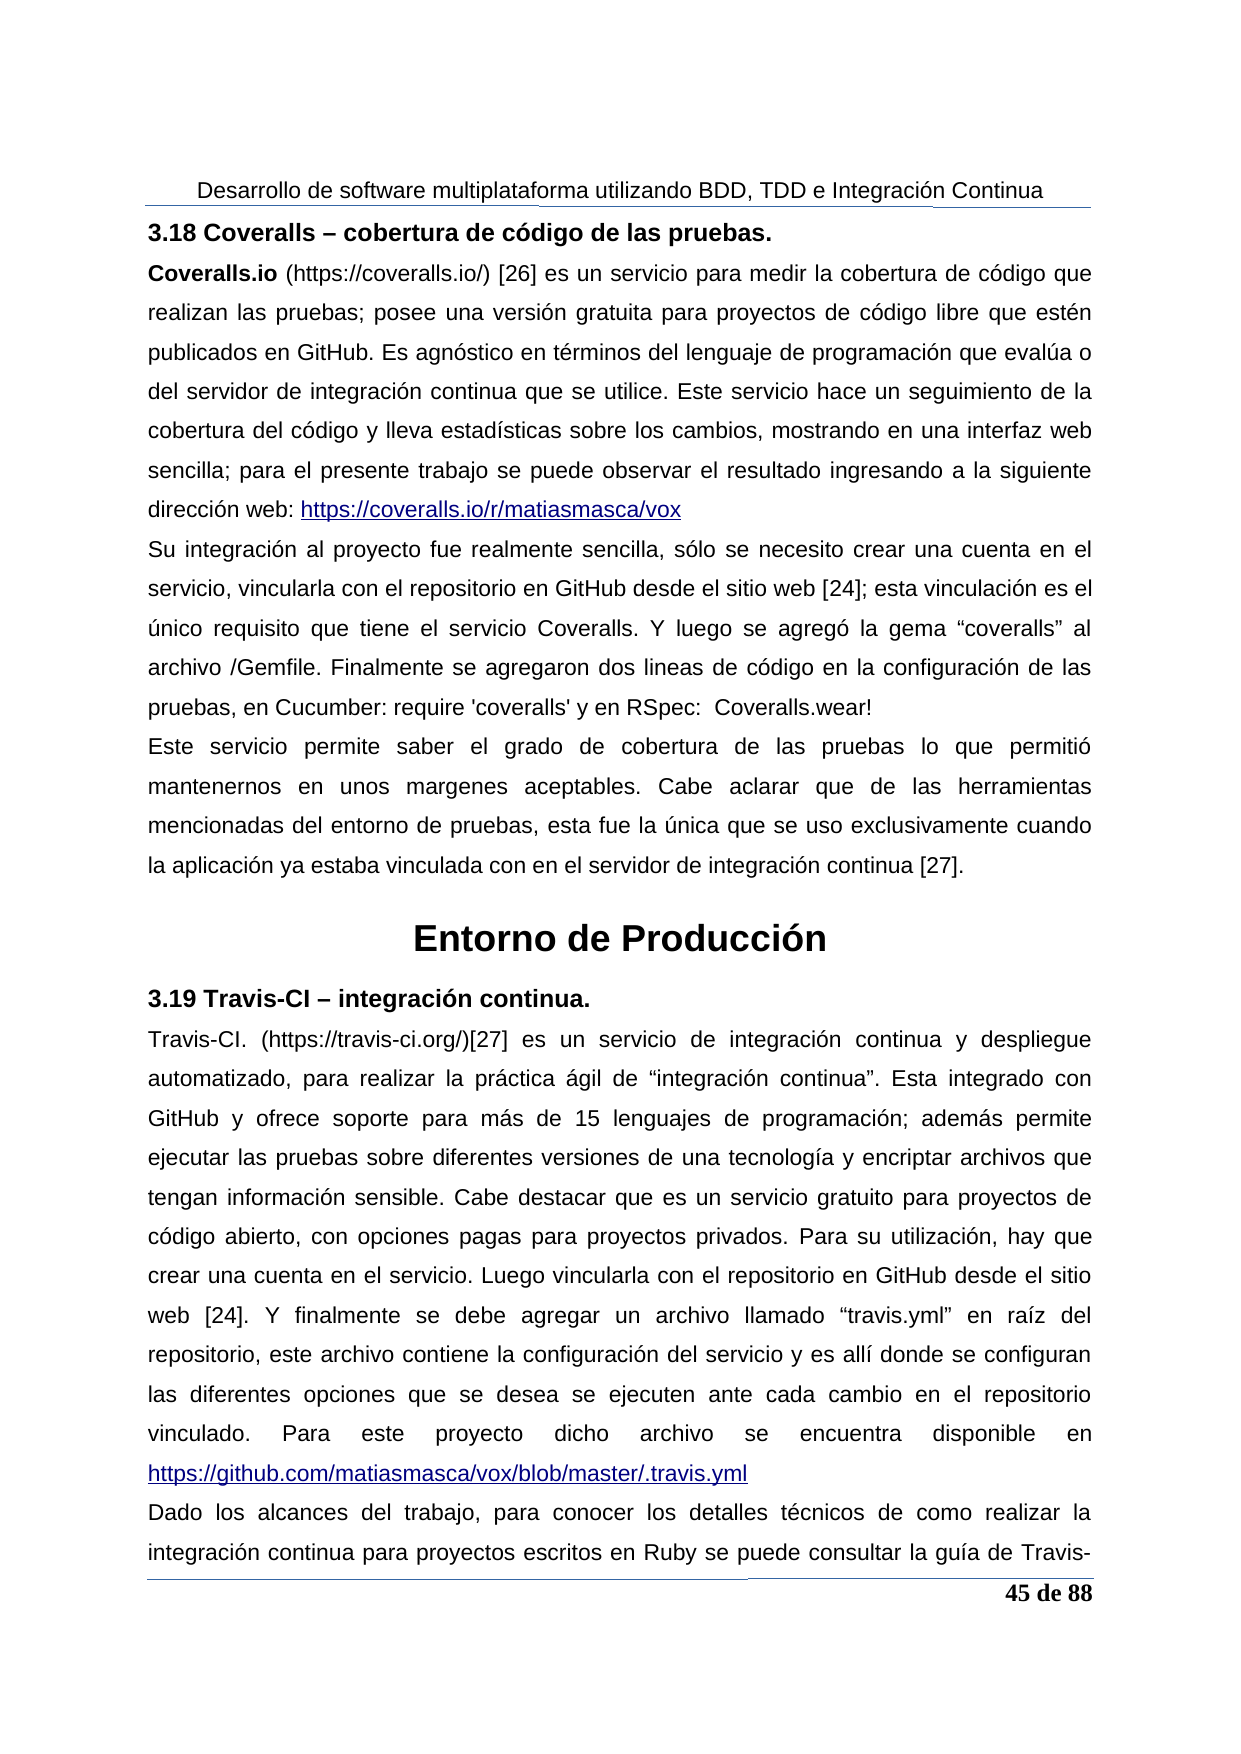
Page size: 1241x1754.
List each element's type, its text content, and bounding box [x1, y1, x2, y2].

text Travis-CI. (https://travis-ci.org/)[27] es un servicio de integración continua y despliegue automatizado, para realizar la práctica ágil de “integración continua”. Esta integrado con GitHub y ofrece soporte para más de 15 lenguajes de programación; además permite ejecutar las pruebas sobre diferentes versiones de una tecnología y encriptar archivos que tengan información sensible. Cabe destacar que es un servicio gratuito para proyectos de código abierto, con opciones pagas para proyectos privados. Para su utilización, hay que crear una cuenta en el servicio. Luego vincularla con el repositorio en GitHub desde el sitio web [24]. Y finalmente se debe agregar un archivo llamado “travis.yml” en raíz del repositorio, este archivo contiene la configuración del servicio y es allí donde se configuran las diferentes opciones que se desea se ejecuten ante cada cambio en el repositorio vinculado. Para este proyecto dicho archivo se encuentra disponible en https://github.com/matiasmasca/vox/blob/master/.travis.yml [148, 1026, 1093, 1486]
text Coveralls.io (https://coveralls.io/) [26] es un servicio para medir la cobertura de código que realizan las pruebas; posee una versión gratuita para proyectos de código libre que estén publicados en GitHub. Es agnóstico en términos del lenguaje de programación que evalúa o del servidor de integración continua que se utilice. Este servicio hace un seguimiento de la cobertura del código y lleva estadísticas sobre los cambios, mostrando en una interfaz web sencilla; para el presente trabajo se puede observar el resultado ingresando a la siguiente dirección web: https://coveralls.io/r/matiasmasca/vox [148, 259, 1093, 523]
subtitle 3.18 Coveralls – cobertura de código de las pruebas. [148, 218, 1093, 247]
subtitle Entorno de Producción [148, 916, 1093, 959]
text Dado los alcances del trabajo, para conocer los detalles técnicos de como realizar la integración continua para proyectos escritos en Ruby se puede consultar la guía de Travis- [148, 1499, 1093, 1565]
text Su integración al proyecto fue realmente sencilla, sólo se necesito crear una cuenta en el servicio, vincularla con el repositorio en GitHub desde el sitio web [24]; esta vinculación es el único requisito que tiene el servicio Coveralls. Y luego se agregó la gema “coveralls” al archivo /Gemfile. Finalmente se agregaron dos lineas de código en la configuración de las pruebas, en Cucumber: require 'coveralls' y en RSpec: Coveralls.wear! [148, 536, 1093, 720]
text Este servicio permite saber el grado de cobertura de las pruebas lo que permitió mantenernos en unos margenes aceptables. Cabe aclarar que de las herramientas mencionadas del entorno de pruebas, esta fue la única que se uso exclusivamente cuando la aplicación ya estaba vinculada con en el servidor de integración continua [27]. [148, 733, 1093, 878]
subtitle 3.19 Travis-CI – integración continua. [148, 984, 1093, 1013]
